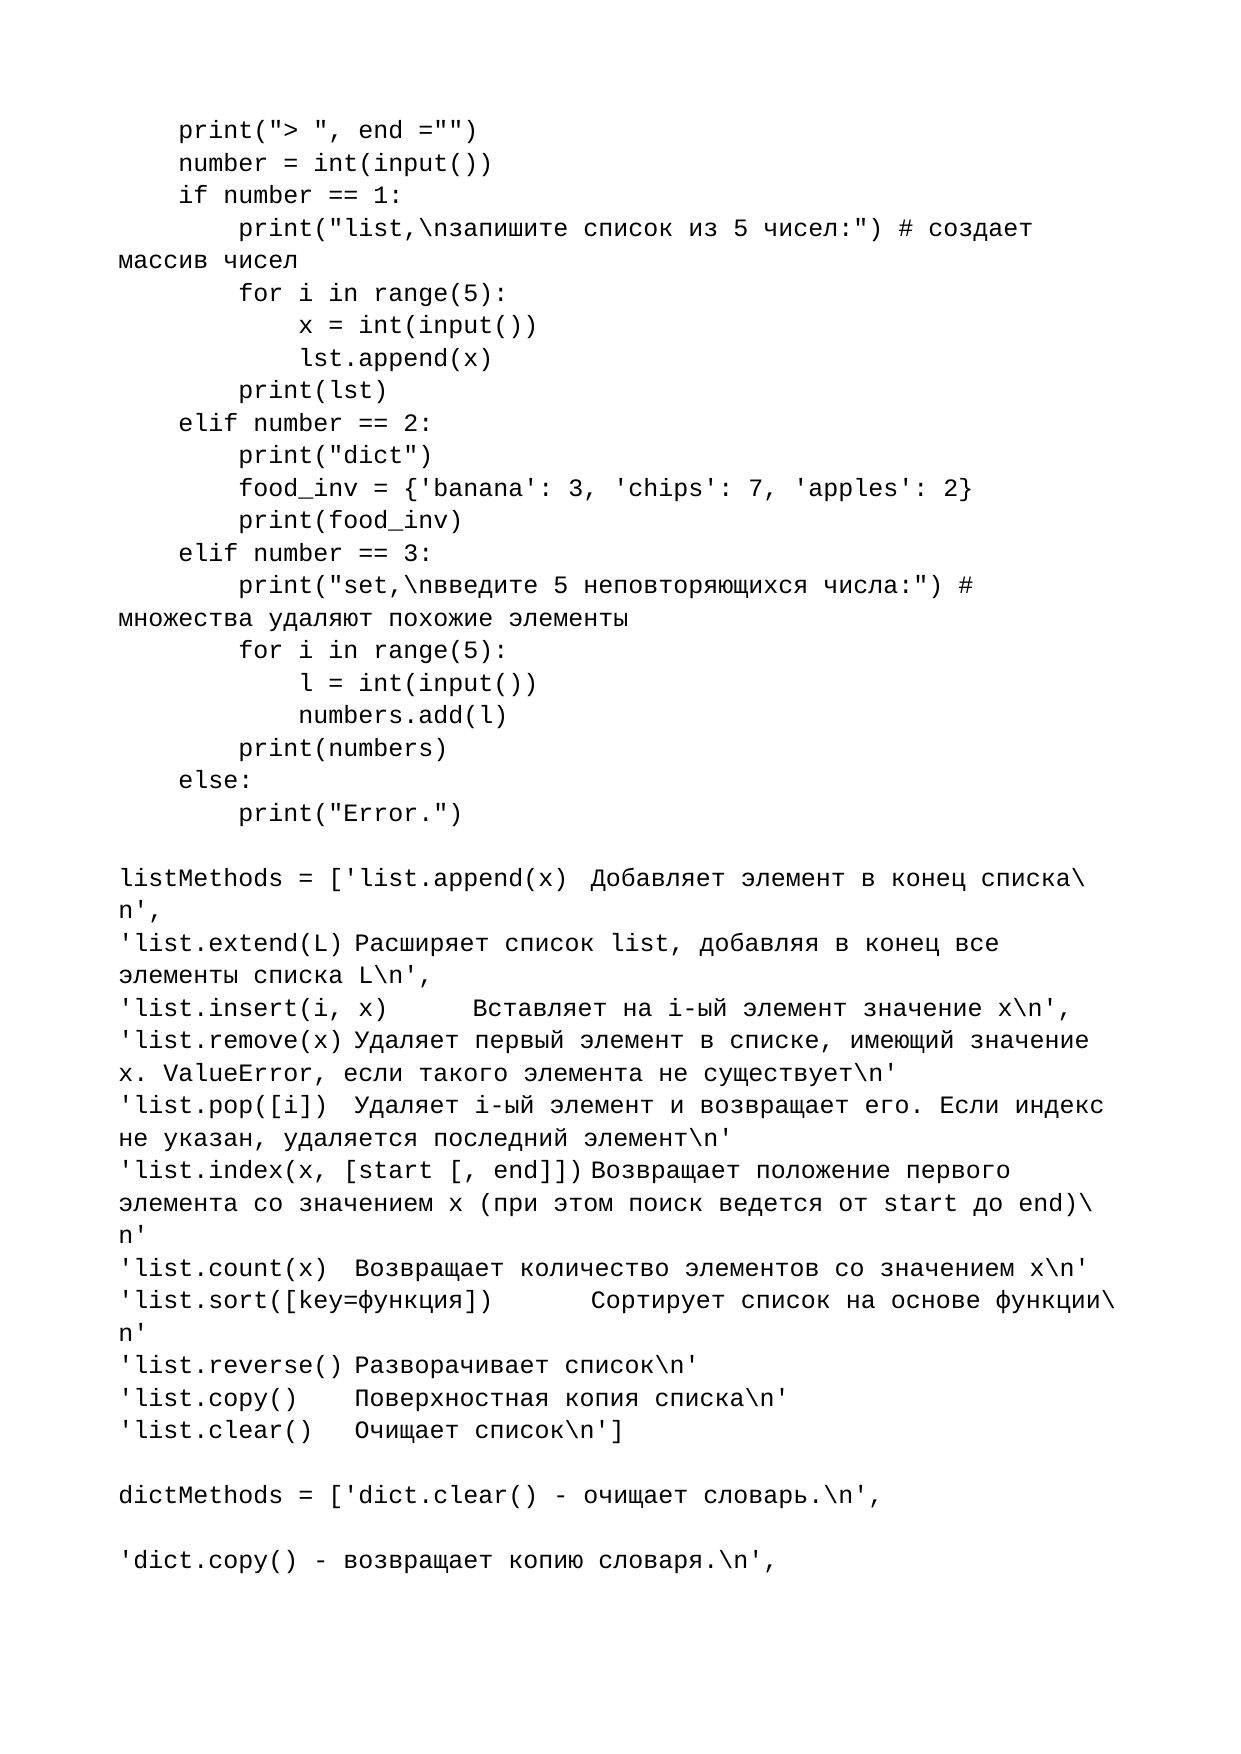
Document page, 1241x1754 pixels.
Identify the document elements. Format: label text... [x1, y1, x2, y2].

text 'list.sort([key=функция]) Сортирует список на основе функции\n' [118, 1288, 1122, 1349]
text 'list.copy() Поверхностная копия списка\n' [118, 1385, 1122, 1414]
text 'list.index(x, [start [, end]]) Возвращает положение первого элемента со значением x (при этом поиск ведется от start до end)\n' [118, 1158, 1122, 1251]
text listMethods = ['list.append(x) Добавляет элемент в конец списка\n', [118, 865, 1122, 926]
text 'list.pop([i]) Удаляет i-ый элемент и возвращает его. Если индекс не указан, удаляется последний элемент\n' [118, 1093, 1122, 1154]
text 'list.count(x) Возвращает количество элементов со значением x\n' [118, 1255, 1122, 1284]
text dictMethods = ['dict.clear() - очищает словарь.\n', [118, 1482, 1122, 1511]
text 'list.insert(i, x) Вставляет на i-ый элемент значение x\n', [118, 995, 1122, 1024]
text 'list.extend(L) Расширяет список list, добавляя в конец все элементы списка L\n', [118, 930, 1122, 991]
text 'list.clear() Очищает список\n'] [118, 1418, 1122, 1446]
text 'list.remove(x) Удаляет первый элемент в списке, имеющий значение x. ValueError, если такого элемента не существует\n' [118, 1028, 1122, 1089]
text print("> ", end ="") number = int(input()) if number == 1: print("list,\nзапишите список из 5 чисел:") # создает массив чисел for i in range(5): x = int(input()) lst.append(x) print(lst) elif number == 2: print("dict") food_inv = {'banana': 3, 'chips': 7, 'apples': 2} print(food_inv) elif number == 3: print("set,\nвведите 5 неповторяющихся числа:") # множества удаляют похожие элементы for i in range(5): l = int(input()) numbers.add(l) print(numbers) else: print("Error.") [118, 118, 1122, 829]
text 'list.reverse() Разворачивает список\n' [118, 1353, 1122, 1381]
text 'dict.copy() - возвращает копию словаря.\n', [118, 1547, 1122, 1576]
